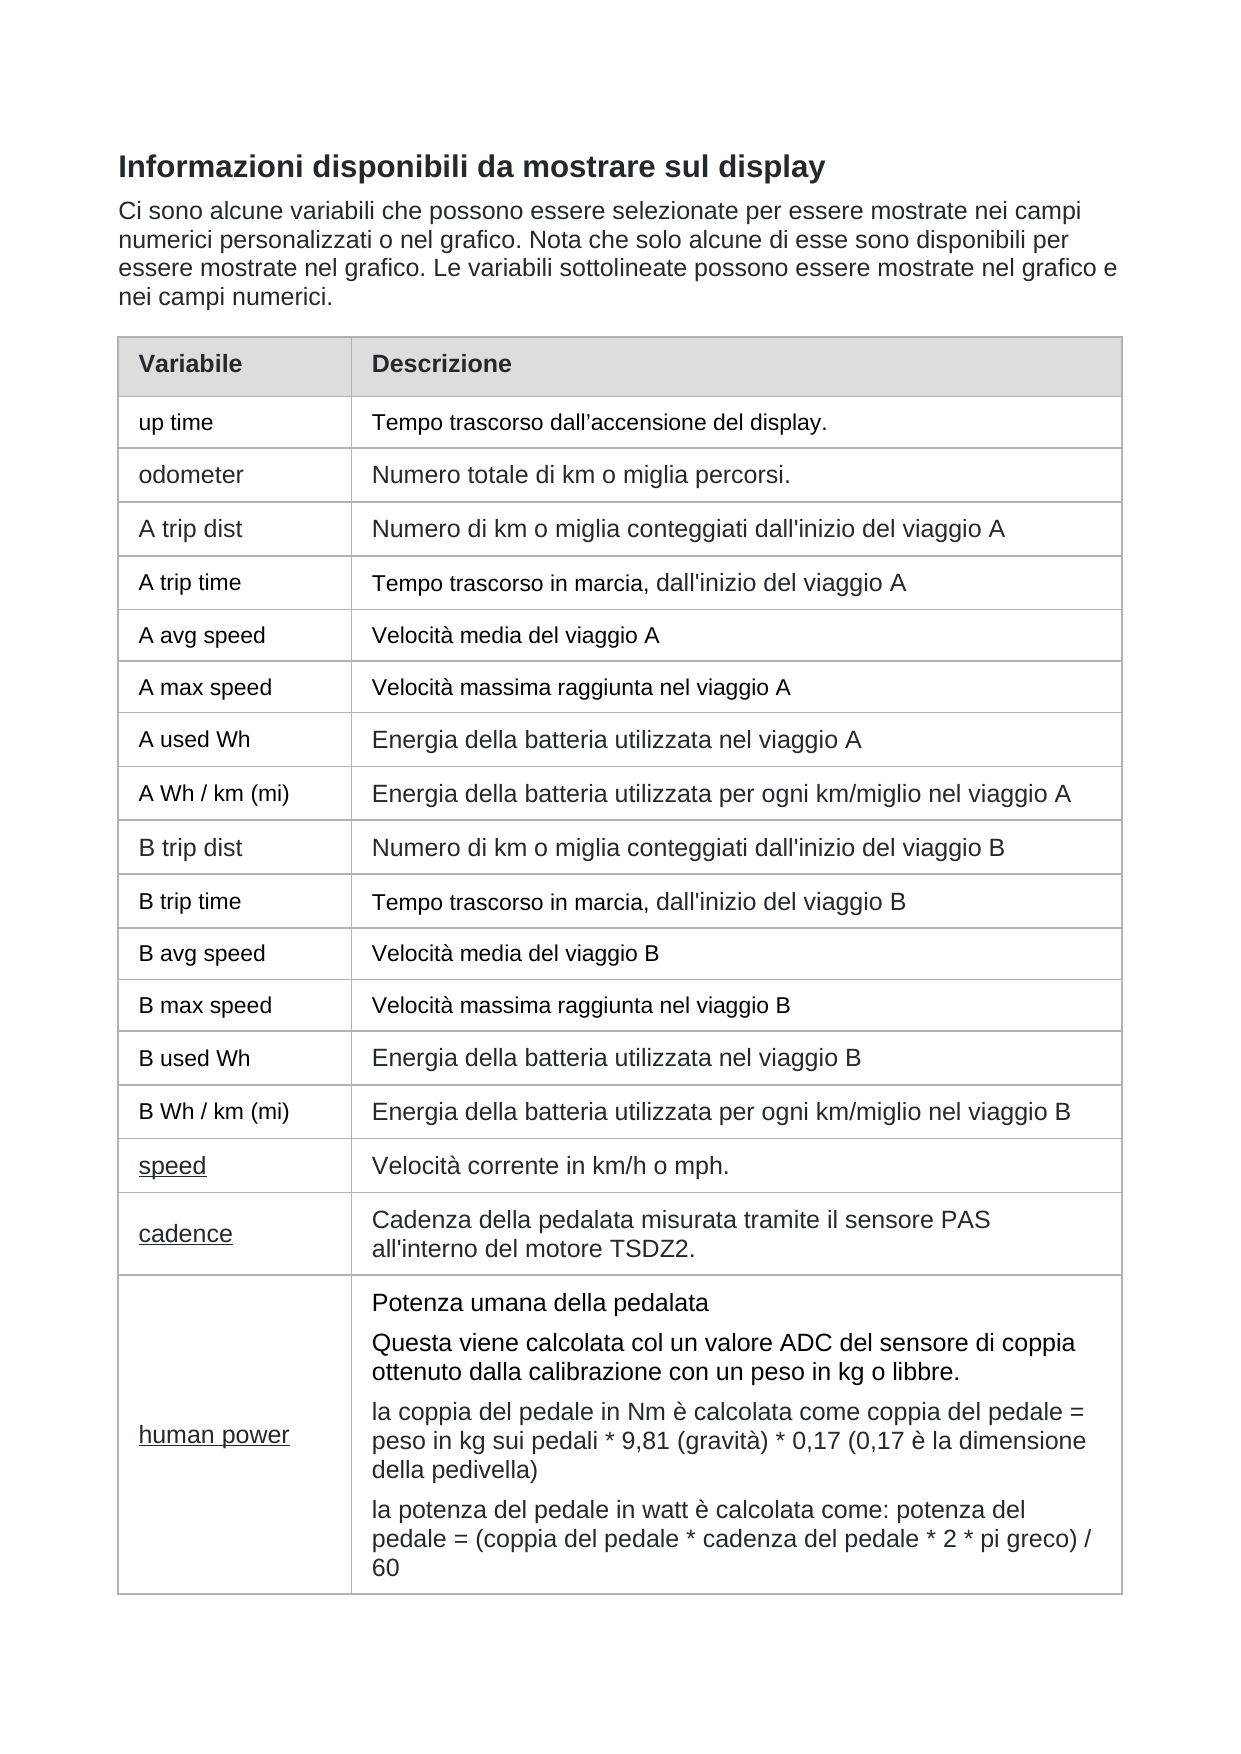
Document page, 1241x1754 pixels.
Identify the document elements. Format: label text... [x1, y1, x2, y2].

table_cell Velocità media del viaggio B [352, 929, 1121, 978]
table_header Descrizione [352, 338, 1121, 396]
table_cell A used Wh [119, 713, 351, 766]
table_cell speed [119, 1139, 351, 1192]
table_cell Numero di km o miglia conteggiati dall'inizio del viaggio A [352, 503, 1121, 555]
table_cell B used Wh [119, 1032, 351, 1084]
table_cell Potenza umana della pedalata Questa viene calcolata col un valore ADC del sensore di coppia ottenuto dalla calibrazione con un peso in kg o libbre. la coppia del pedale in Nm è calcolata come coppia del pedale = peso in kg sui pedali * 9,81 (gravità) * 0,17 (0,17 è la dimensione della pedivella) la potenza del pedale in watt è calcolata come: potenza del pedale = (coppia del pedale * cadenza del pedale * 2 * pi greco) / 60 [352, 1276, 1121, 1593]
table_cell up time [119, 397, 351, 447]
table_cell Numero totale di km o miglia percorsi. [352, 449, 1121, 501]
table_cell B avg speed [119, 929, 351, 978]
table_cell A max speed [119, 662, 351, 712]
text Ci sono alcune variabili che possono essere selezionate per essere mostrate nei campi numerici personalizzati o nel grafico. Nota che solo alcune di esse sono disponibili per essere mostrate nel grafico. Le variabili sottolineate possono essere mostrate nel grafico e nei campi numerici. [118, 196, 1122, 311]
table_cell Cadenza della pedalata misurata tramite il sensore PAS all'interno del motore TSDZ2. [352, 1193, 1121, 1274]
table_cell B trip time [119, 875, 351, 927]
table_cell Energia della batteria utilizzata per ogni km/miglio nel viaggio B [352, 1086, 1121, 1138]
table_cell Tempo trascorso in marcia, dall'inizio del viaggio A [352, 557, 1121, 609]
table_cell A trip time [119, 557, 351, 609]
table_cell B trip dist [119, 821, 351, 873]
table_cell Velocità massima raggiunta nel viaggio B [352, 980, 1121, 1030]
table_cell B Wh / km (mi) [119, 1086, 351, 1138]
table_cell odometer [119, 449, 351, 501]
table_cell Energia della batteria utilizzata nel viaggio B [352, 1032, 1121, 1084]
table_cell Tempo trascorso in marcia, dall'inizio del viaggio B [352, 875, 1121, 927]
table_cell human power [119, 1276, 351, 1593]
table_cell A avg speed [119, 610, 351, 660]
table_cell A trip dist [119, 503, 351, 555]
table_cell cadence [119, 1193, 351, 1274]
table_cell Velocità massima raggiunta nel viaggio A [352, 662, 1121, 712]
text Informazioni disponibili da mostrare sul display [118, 148, 1122, 183]
table_cell Velocità corrente in km/h o mph. [352, 1139, 1121, 1192]
table_cell A Wh / km (mi) [119, 767, 351, 819]
table_cell Energia della batteria utilizzata nel viaggio A [352, 713, 1121, 766]
table_cell Tempo trascorso dall’accensione del display. [352, 397, 1121, 447]
table_cell Energia della batteria utilizzata per ogni km/miglio nel viaggio A [352, 767, 1121, 819]
table_cell B max speed [119, 980, 351, 1030]
table_cell Numero di km o miglia conteggiati dall'inizio del viaggio B [352, 821, 1121, 873]
table_header Variabile [119, 338, 351, 396]
table_cell Velocità media del viaggio A [352, 610, 1121, 660]
